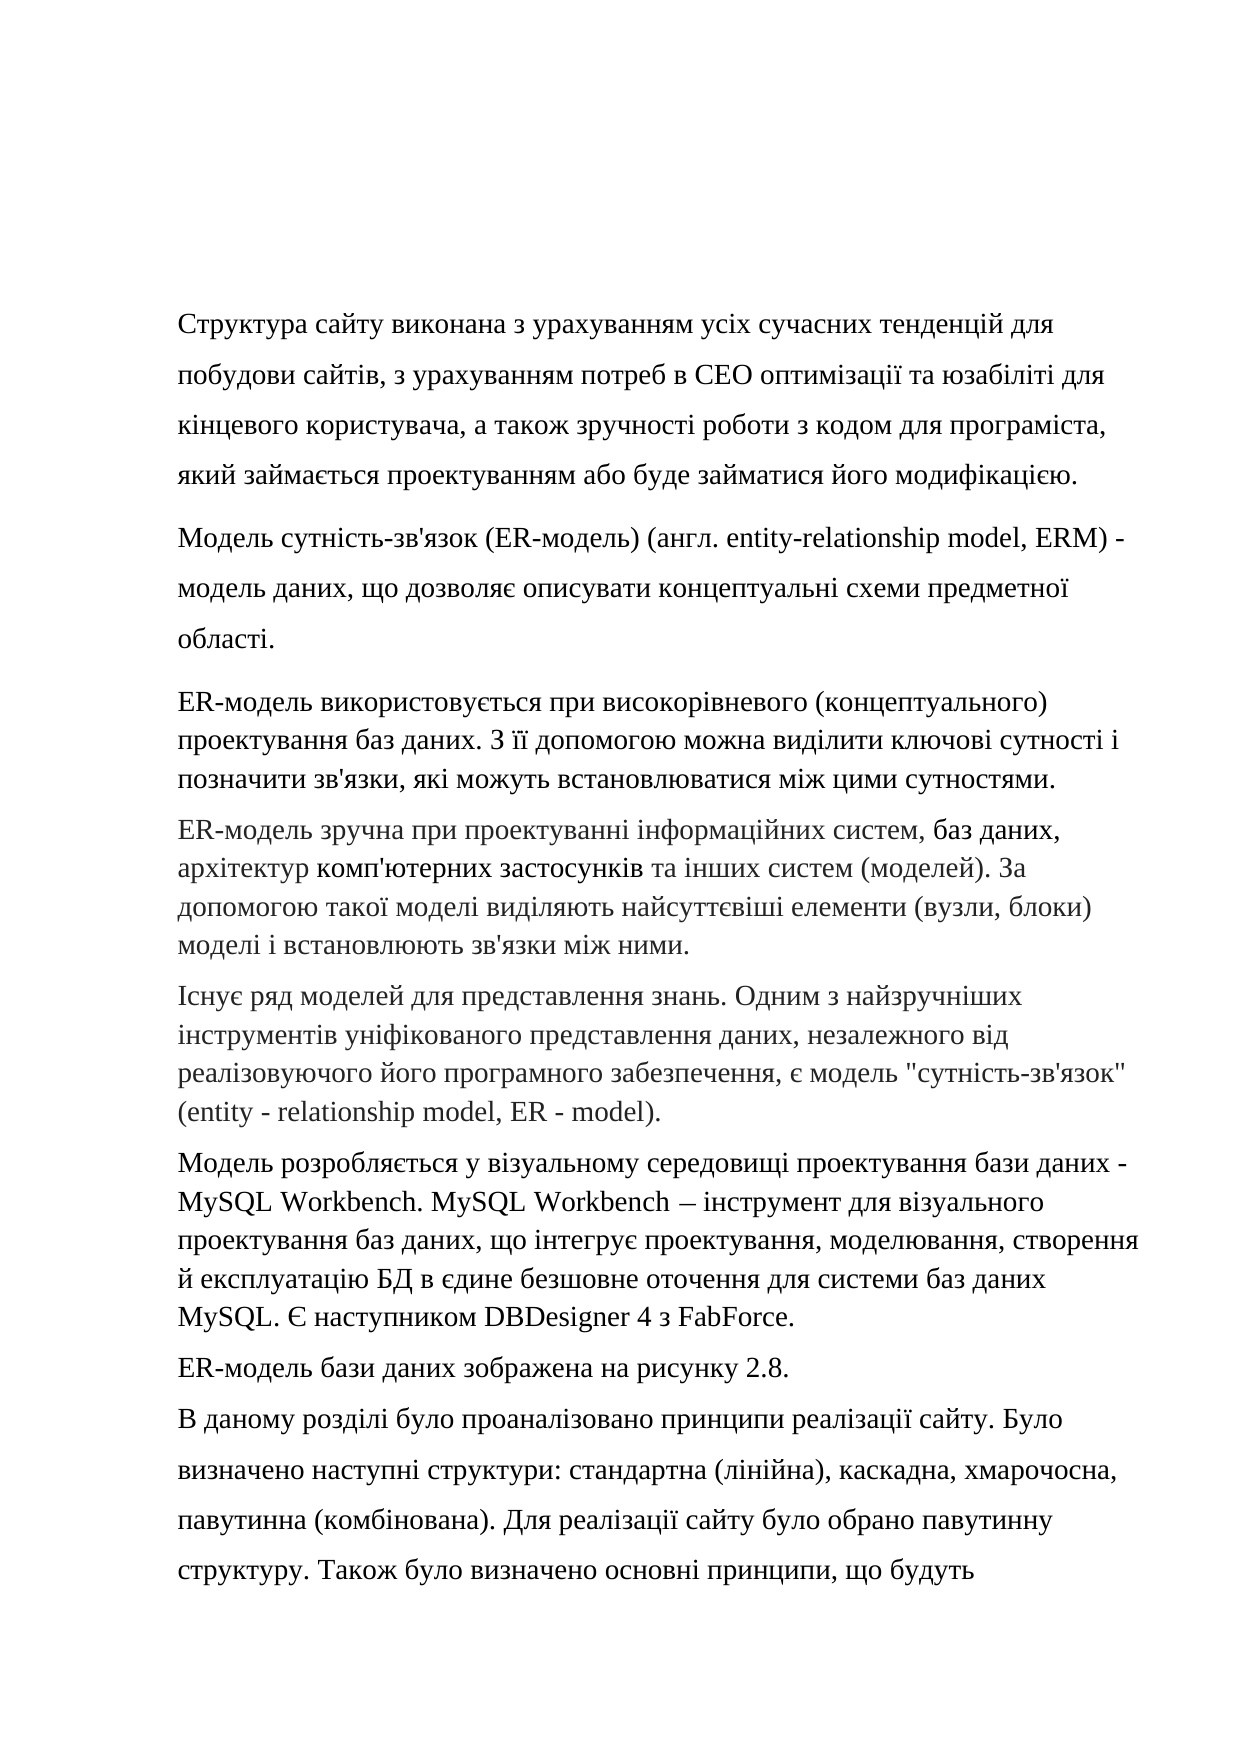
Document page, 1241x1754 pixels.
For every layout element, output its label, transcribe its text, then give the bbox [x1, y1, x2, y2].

text В даному розділі було проаналізовано принципи реалізації сайту. Було визначено наступні структури: стандартна (лінійна), каскадна, хмарочосна, павутинна (комбінована). Для реалізації сайту було обрано павутинну структуру. Також було визначено основні принципи, що будуть [177, 1401, 1152, 1586]
text Модель сутність-зв'язок (ER-модель) (англ. entity-relationship model, ERM) - модель даних, що дозволяє описувати концептуальні схеми предметної області. [177, 520, 1152, 654]
text ER-модель використовується при високорівневого (концептуального) проектування баз даних. З її допомогою можна виділити ключові сутності і позначити зв'язки, які можуть встановлюватися між цими сутностями. [177, 684, 1152, 794]
text ER-модель зручна при проектуванні інформаційних систем, баз даних, архітектур комп'ютерних застосунків та інших систем (моделей). За допомогою такої моделі виділяють найсуттєвіші елементи (вузли, блоки) моделі і встановлюють зв'язки між ними. [177, 812, 1152, 961]
text Існує ряд моделей для представлення знань. Одним з найзручніших інструментів уніфікованого представлення даних, незалежного від реалізовуючого його програмного забезпечення, є модель "сутність-зв'язок" (entity - relationship model, ER - model). [177, 978, 1152, 1128]
text Структура сайту виконана з урахуванням усіх сучасних тенденцій для побудови сайтів, з урахуванням потреб в СЕО оптимізації та юзабіліті для кінцевого користувача, а також зручності роботи з кодом для програміста, який займається проектуванням або буде займатися його модифікацією. [177, 307, 1152, 491]
text ER-модель бази даних зображена на рисунку 2.8. [177, 1350, 1152, 1384]
text Модель розробляється у візуальному середовищі проектування бази даних - MySQL Workbench. MySQL Workbench — інструмент для візуального проектування баз даних, що інтегрує проектування, моделювання, створення й експлуатацію БД в єдине безшовне оточення для системи баз даних MySQL. Є наступником DBDesigner 4 з FabForce. [177, 1145, 1152, 1333]
